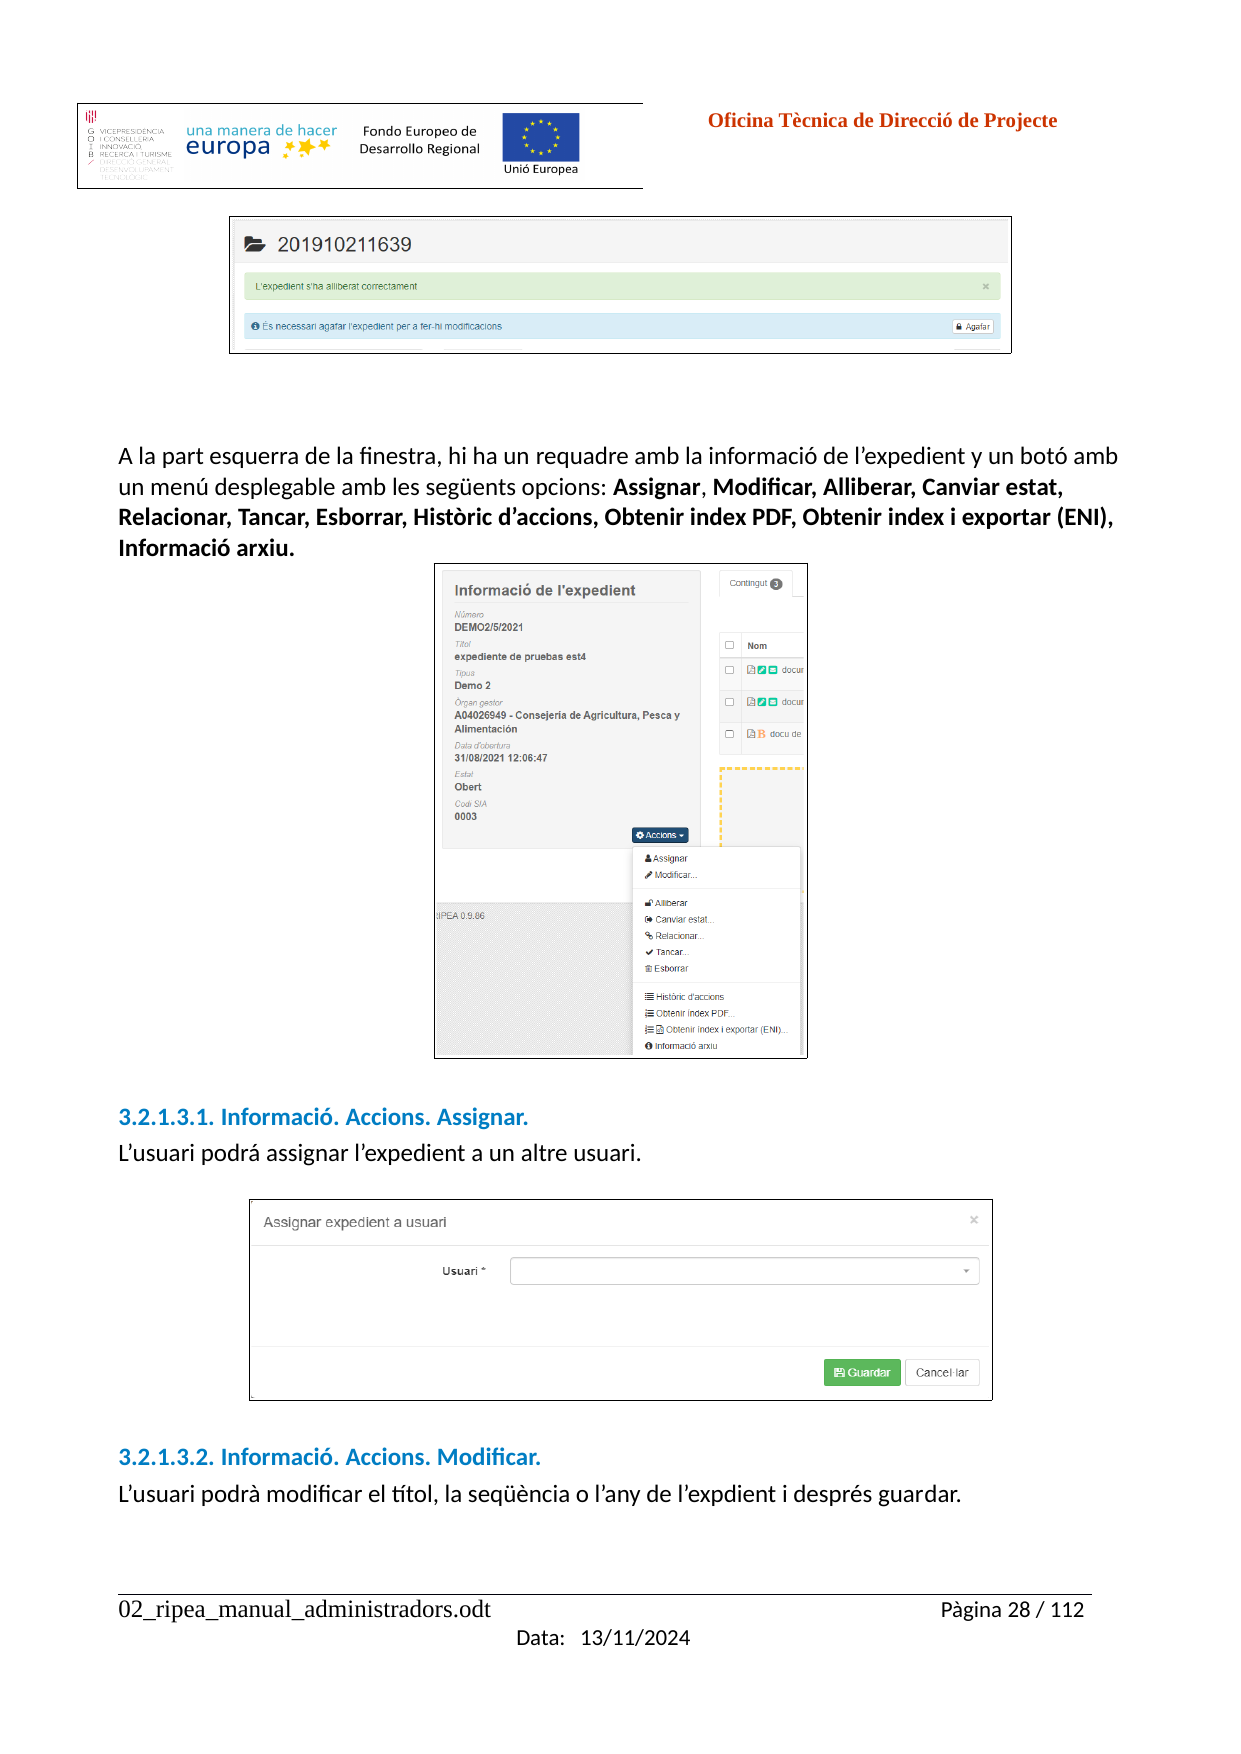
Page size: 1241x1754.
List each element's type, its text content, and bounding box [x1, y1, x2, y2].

picture [232, 219, 1008, 350]
text L’usuari podrá assignar l’expedient a un altre usuari. [118, 1137, 1122, 1168]
picture [184, 108, 585, 182]
subtitle 3.2.1.3.2. Informació. Accions. Modificar. [118, 1441, 1122, 1472]
picture [436, 565, 804, 1055]
subtitle 3.2.1.3.1. Informació. Accions. Assignar. [118, 1101, 1122, 1131]
picture [251, 1201, 989, 1398]
text L’usuari podrà modificar el títol, la seqüència o l’any de l’expdient i després guardar. [118, 1478, 1122, 1509]
text A la part esquerra de la finestra, hi ha un requadre amb la informació de l’expedient y un botó amb un menú desplegable amb les següents opcions: Assignar, Modificar, Alliberar, Canviar estat, Relacionar, Tancar, Esborrar, Històric d’accions, Obtenir index PDF, Obtenir index i exportar (ENI), Informació arxiu. [118, 440, 1122, 562]
picture [82, 108, 178, 182]
